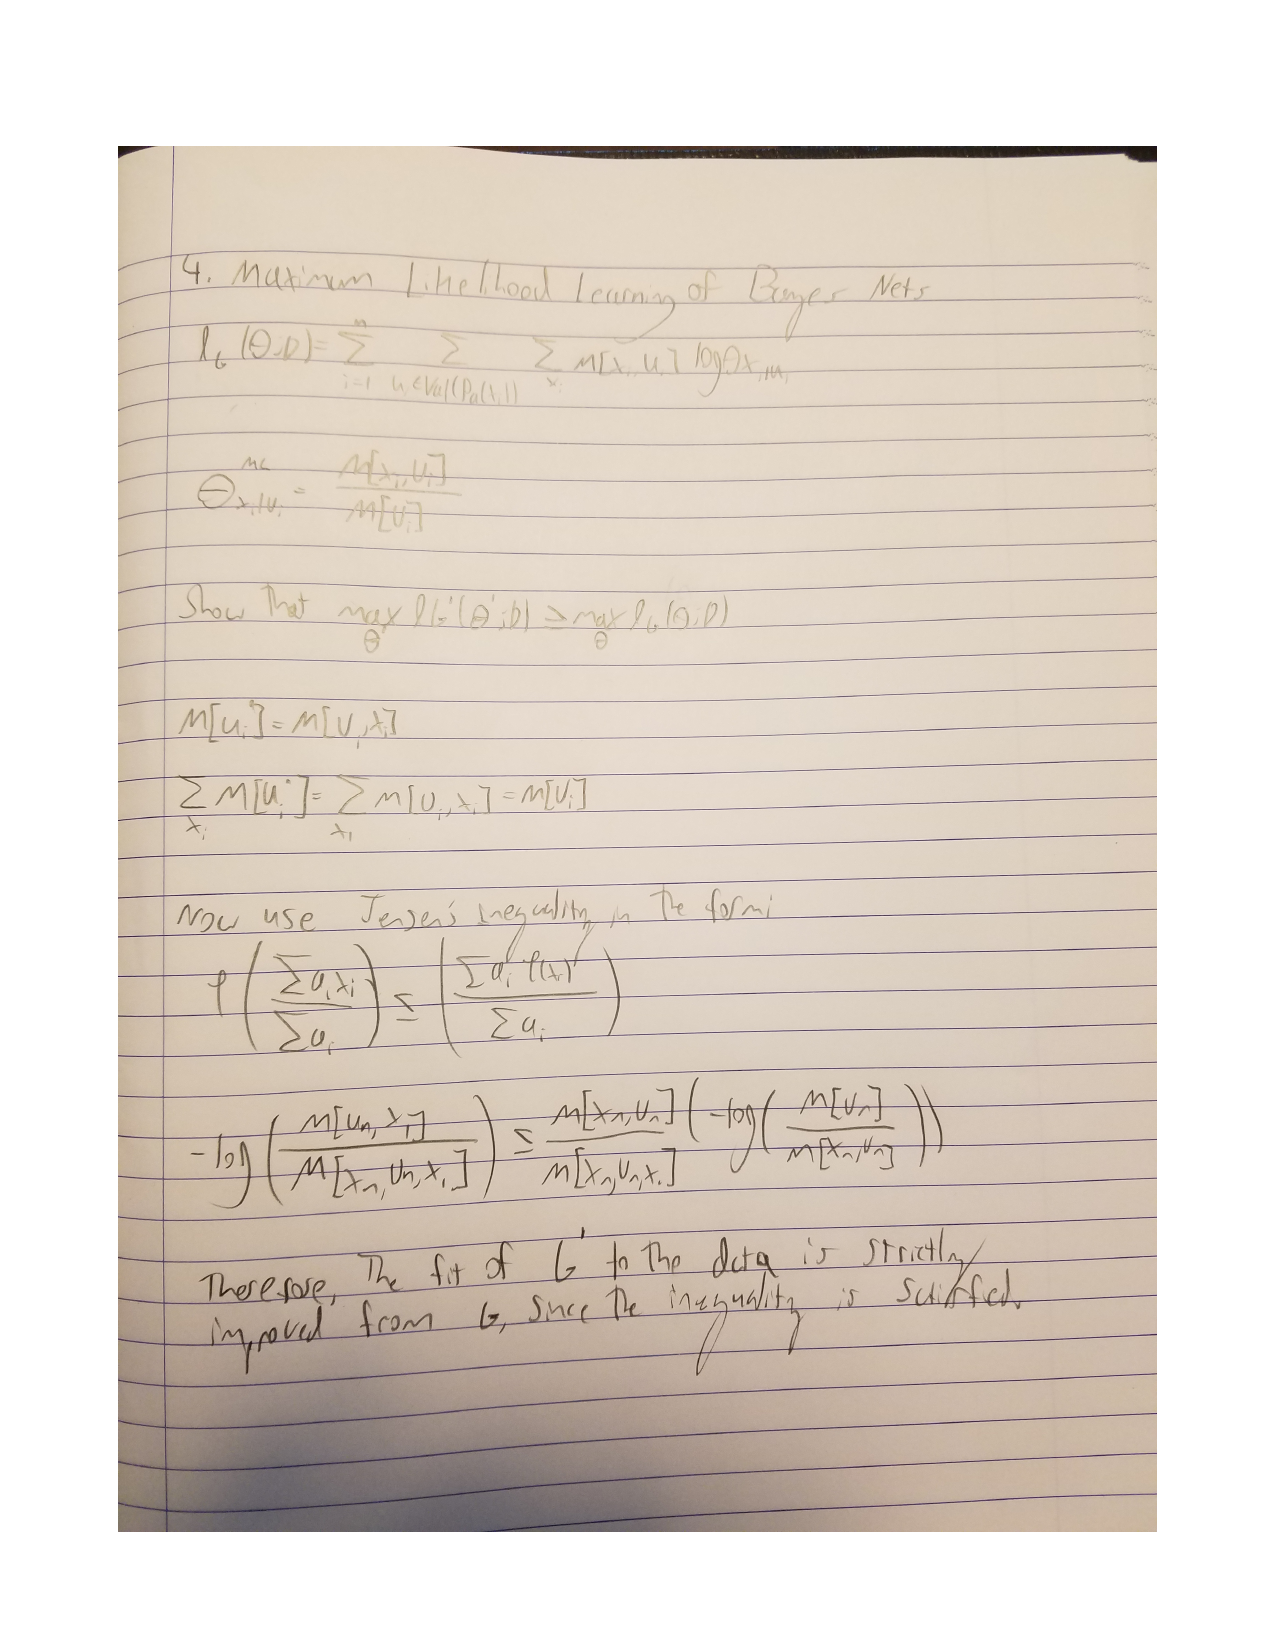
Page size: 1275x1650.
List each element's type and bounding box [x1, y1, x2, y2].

picture [118, 146, 1157, 1532]
